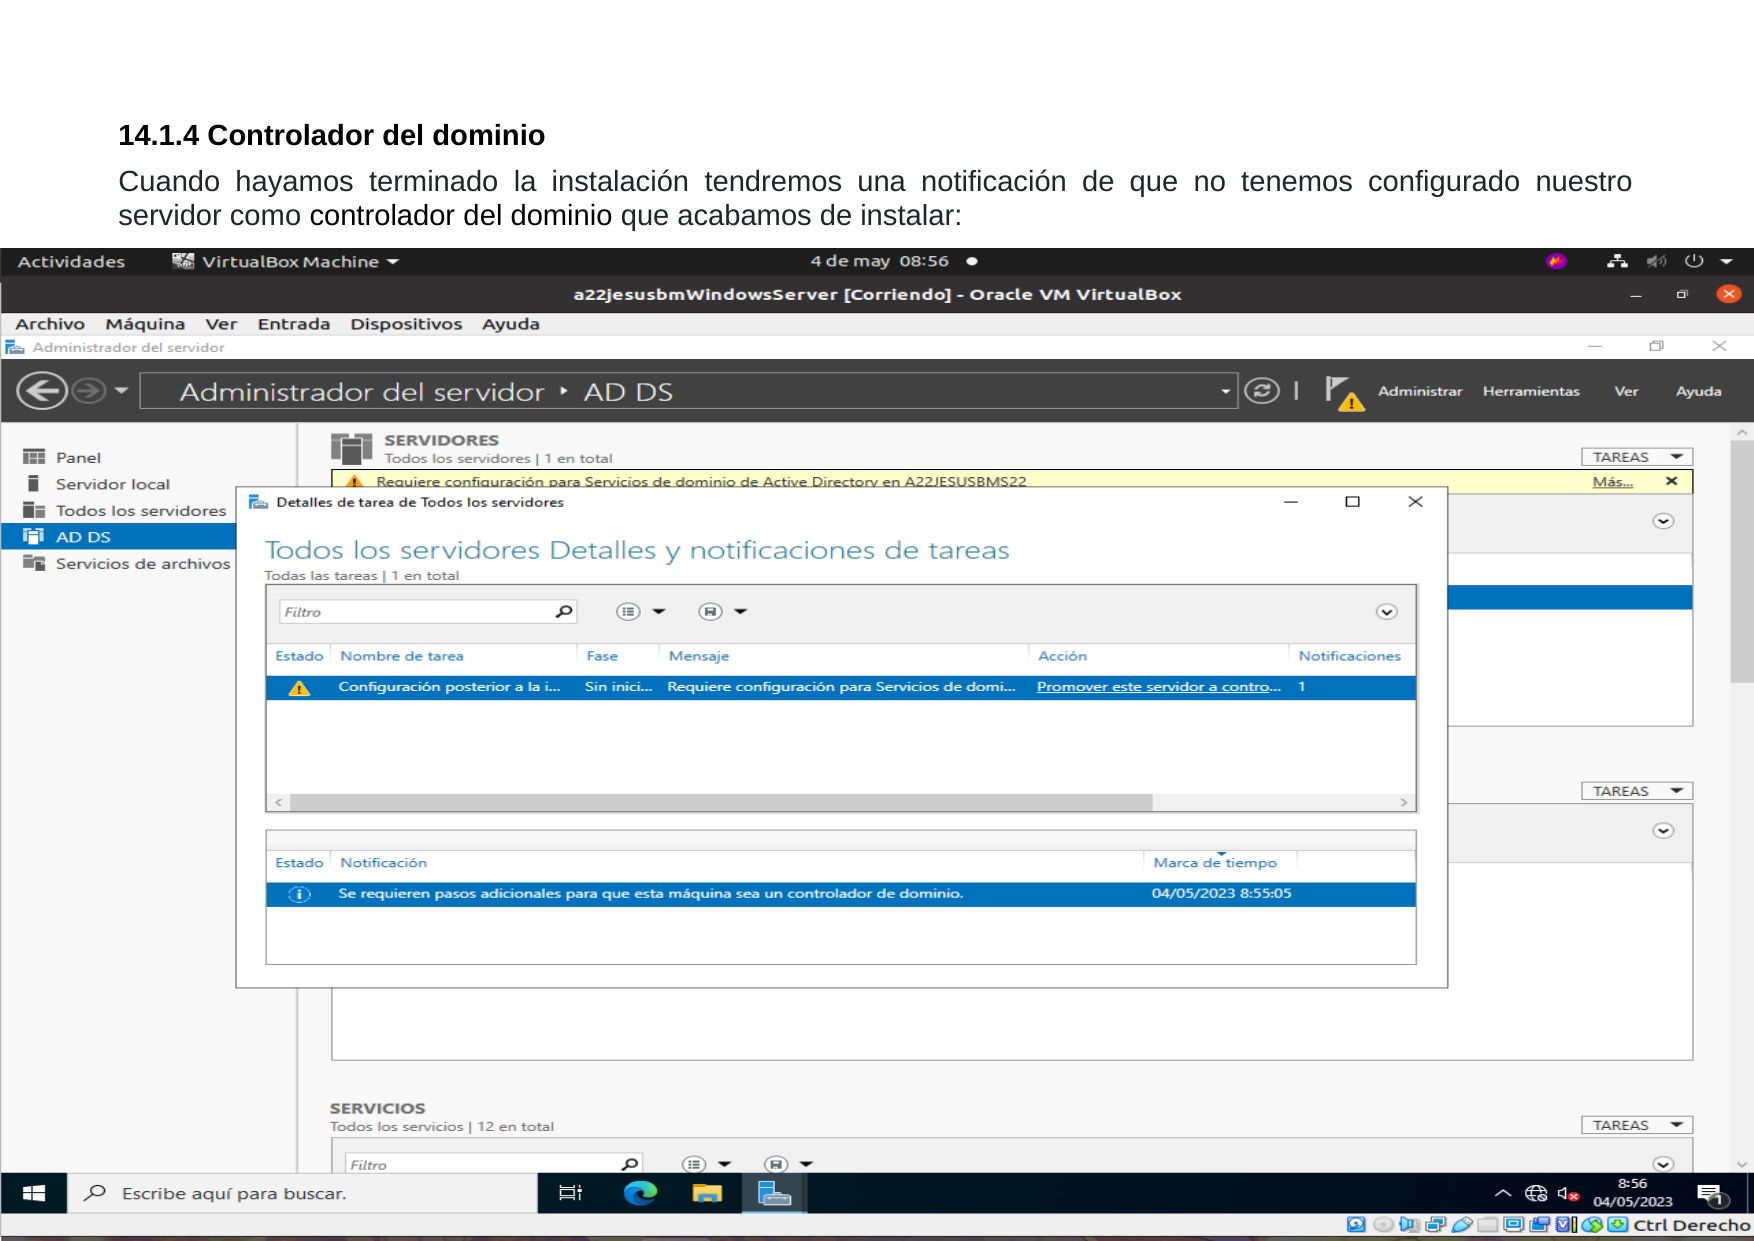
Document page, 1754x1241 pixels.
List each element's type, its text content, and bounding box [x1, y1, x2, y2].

subtitle 14.1.4 Controlador del dominio [118, 118, 1636, 152]
text Cuando hayamos terminado la instalación tendremos una notificación de que no tenemos configurado nuestro servidor como controlador del dominio que acabamos de instalar: [118, 164, 1636, 231]
picture [0, 248, 1754, 1241]
